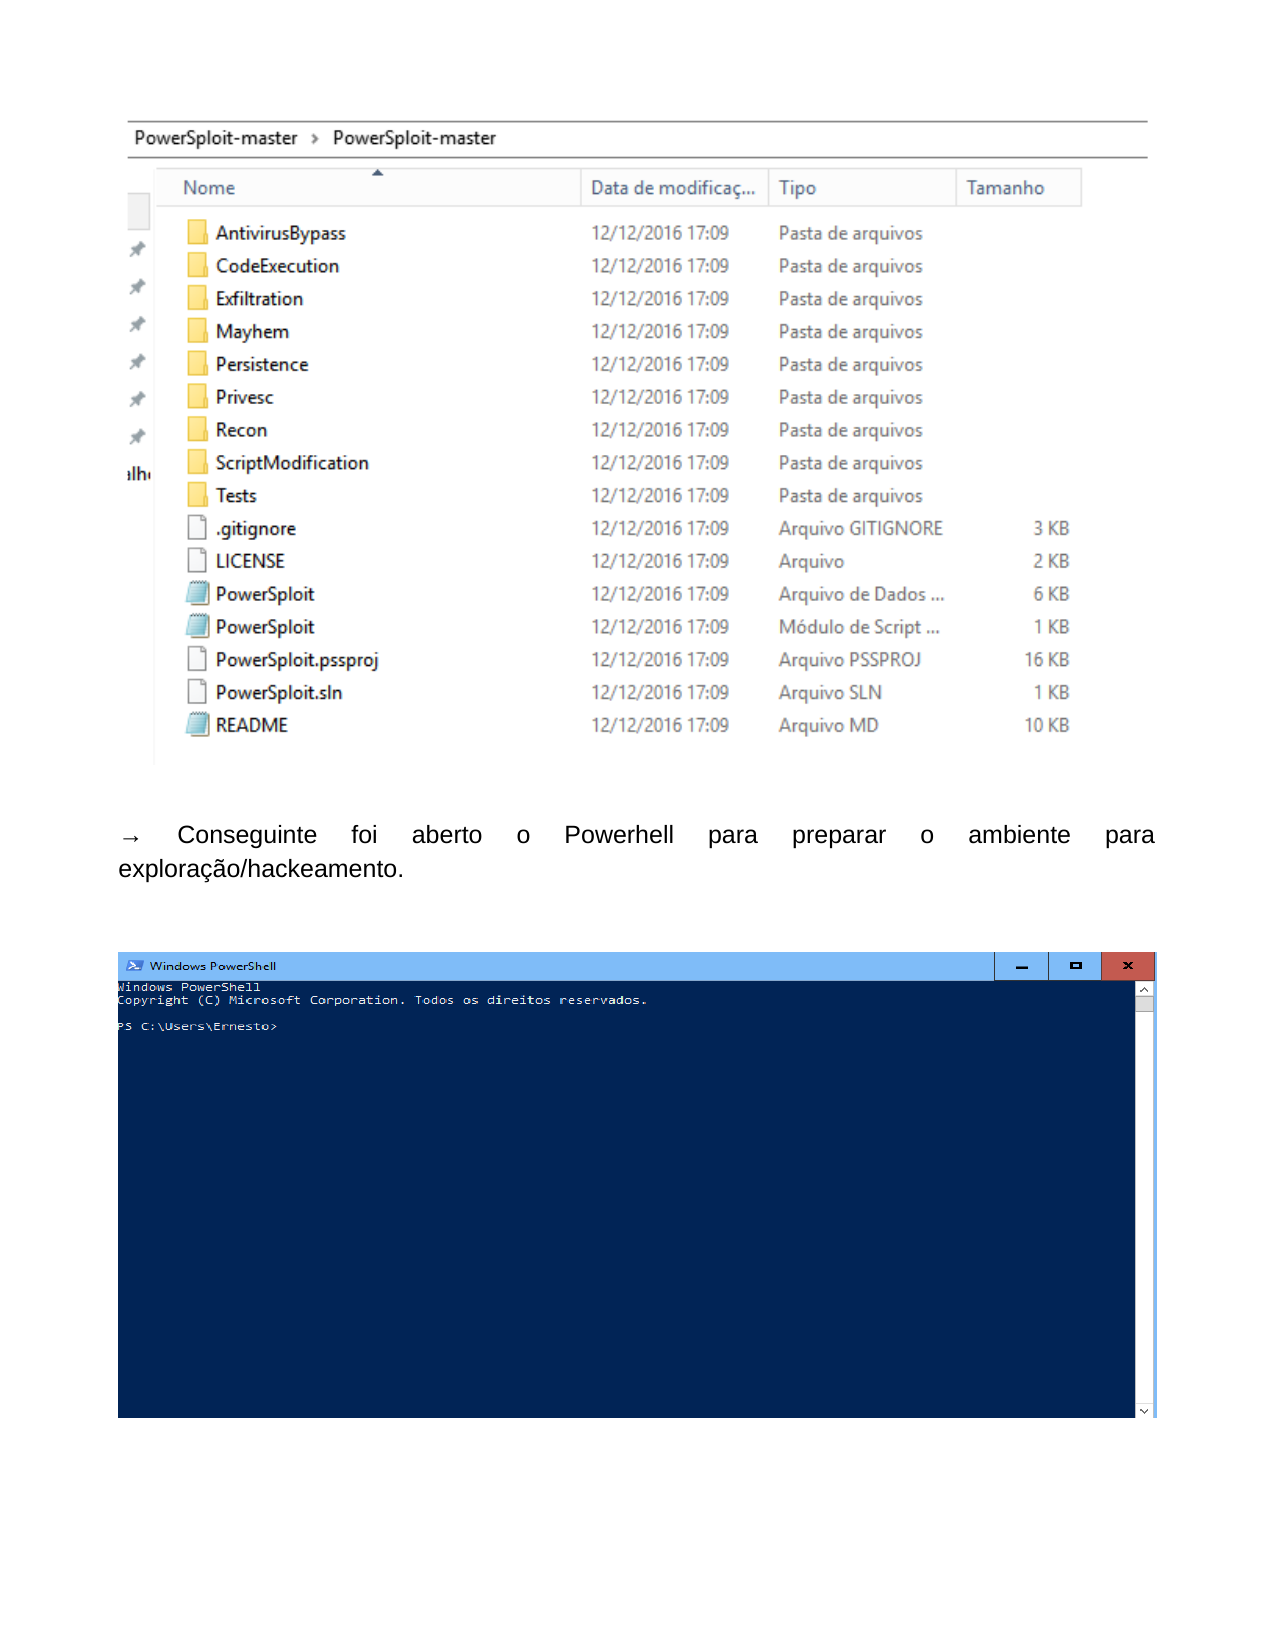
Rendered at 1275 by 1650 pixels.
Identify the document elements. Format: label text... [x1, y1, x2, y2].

picture [127, 118, 1148, 765]
picture [118, 952, 1157, 1418]
text → Conseguinte foi aberto o Powerhell para preparar o ambiente para exploração/hackeamento. [118, 820, 1157, 883]
